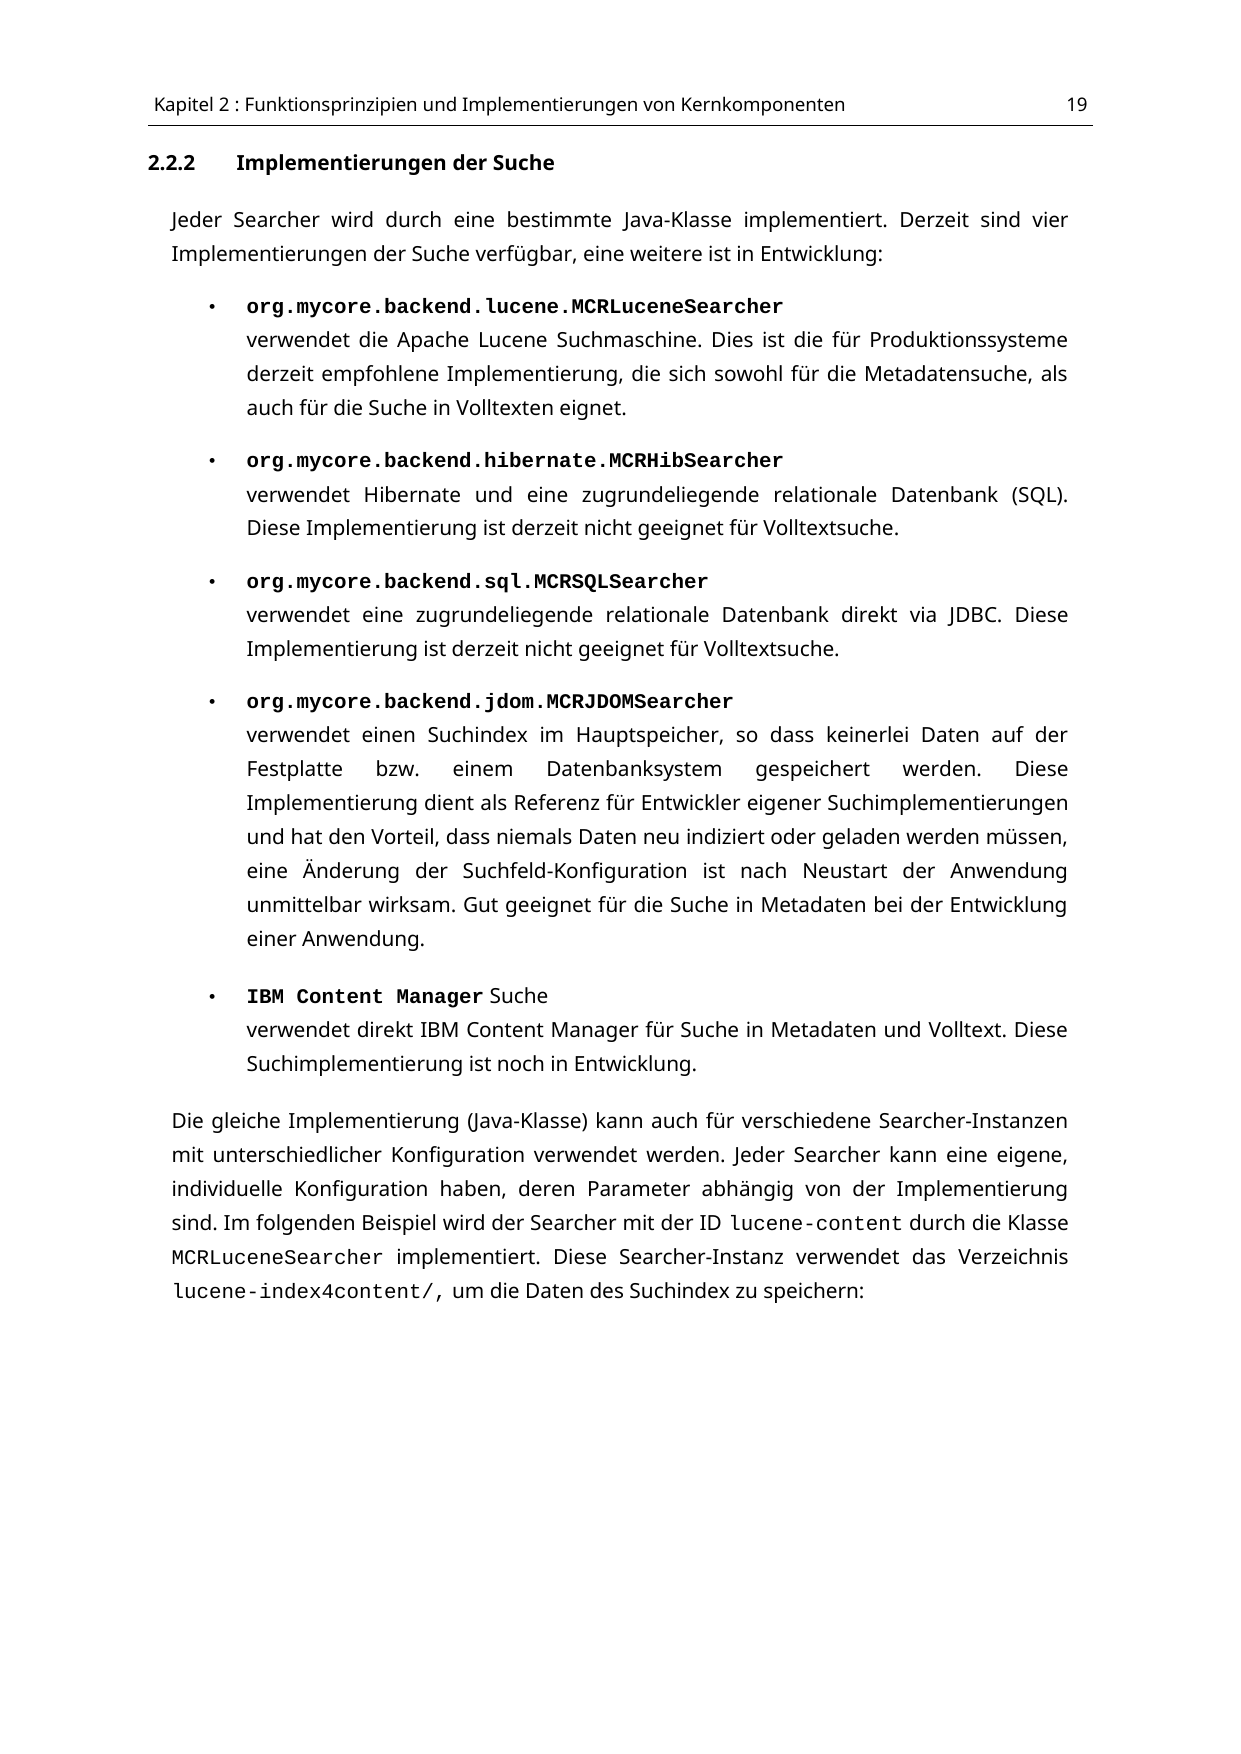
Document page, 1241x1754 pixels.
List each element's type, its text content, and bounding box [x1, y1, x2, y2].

text Die gleiche Implementierung (Java-Klasse) kann auch für verschiedene Searcher-Instanzen mit unterschiedlicher Konfiguration verwendet werden. Jeder Searcher kann eine eigene, individuelle Konfiguration haben, deren Parameter abhängig von der Implementierung sind. Im folgenden Beispiel wird der Searcher mit der ID lucene-content durch die Klasse MCRLuceneSearcher implementiert. Diese Searcher-Instanz verwendet das Verzeichnis lucene-index4content/, um die Daten des Suchindex zu speichern: [171, 1106, 1069, 1305]
text Jeder Searcher wird durch eine bestimmte Java-Klasse implementiert. Derzeit sind vier Implementierungen der Suche verfügbar, eine weitere ist in Entwicklung: [171, 205, 1069, 267]
list org.mycore.backend.hibernate.MCRHibSearcher verwendet Hibernate und eine zugrundeliegende relationale Datenbank (SQL). Diese Implementierung ist derzeit nicht geeignet für Volltextsuche. [209, 451, 1069, 542]
list org.mycore.backend.sql.MCRSQLSearcher verwendet eine zugrundeliegende relationale Datenbank direkt via JDBC. Diese Implementierung ist derzeit nicht geeignet für Volltextsuche. [209, 571, 1069, 662]
list org.mycore.backend.jdom.MCRJDOMSearcher verwendet einen Suchindex im Hauptspeicher, so dass keinerlei Daten auf der Festplatte bzw. einem Datenbanksystem gespeichert werden. Diese Implementierung dient als Referenz für Entwickler eigener Suchimplementierungen und hat den Vorteil, dass niemals Daten neu indiziert oder geladen werden müssen, eine Änderung der Suchfeld-Konfiguration ist nach Neustart der Anwendung unmittelbar wirksam. Gut geeignet für die Suche in Metadaten bei der Entwicklung einer Anwendung. [209, 691, 1069, 952]
list org.mycore.backend.lucene.MCRLuceneSearcher verwendet die Apache Lucene Suchmaschine. Dies ist die für Produktionssysteme derzeit empfohlene Implementierung, die sich sowohl für die Metadatensuche, als auch für die Suche in Volltexten eignet. [209, 296, 1069, 421]
subtitle Implementierungen der Suche [148, 148, 1092, 176]
list IBM Content Manager Suche verwendet direkt IBM Content Manager für Suche in Metadaten und Volltext. Diese Suchimplementierung ist noch in Entwicklung. [209, 981, 1069, 1077]
